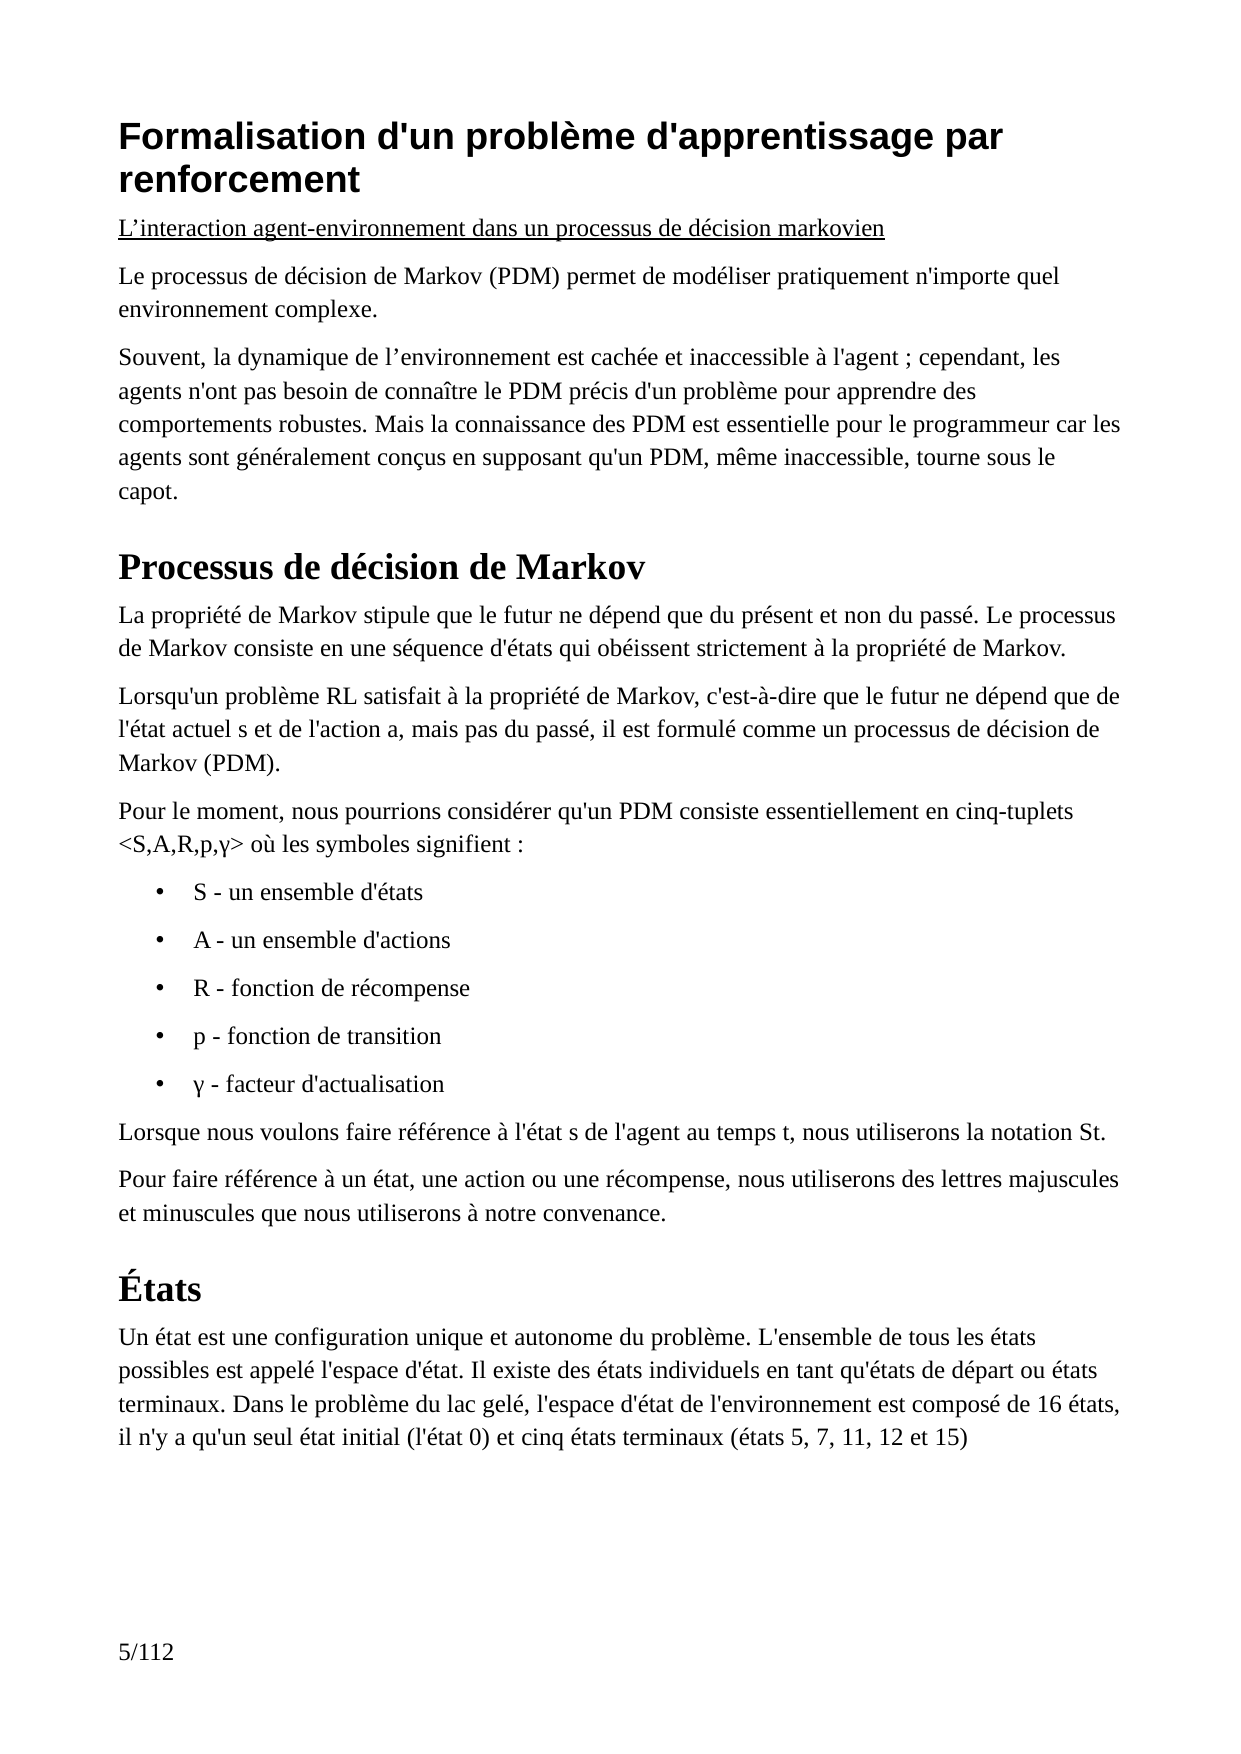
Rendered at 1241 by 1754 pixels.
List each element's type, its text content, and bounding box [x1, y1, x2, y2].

text Lorsque nous voulons faire référence à l'état s de l'agent au temps t, nous utiliserons la notation St. [118, 1116, 1122, 1146]
subtitle Formalisation d'un problème d'apprentissage par renforcement [118, 113, 1122, 201]
text Lorsqu'un problème RL satisfait à la propriété de Markov, c'est-à-dire que le futur ne dépend que de l'état actuel s et de l'action a, mais pas du passé, il est formulé comme un processus de décision de Markov (PDM). [118, 681, 1122, 777]
text Pour le moment, nous pourrions considérer qu'un PDM consiste essentiellement en cinq-tuplets <S,A,R,p,γ> où les symboles signifient : [118, 796, 1122, 858]
subtitle Processus de décision de Markov [118, 544, 1122, 587]
subtitle États [118, 1266, 1122, 1309]
text Pour faire référence à un état, une action ou une récompense, nous utiliserons des lettres majuscules et minuscules que nous utiliserons à notre convenance. [118, 1164, 1122, 1227]
list γ - facteur d'actualisation [156, 1068, 1122, 1098]
text Le processus de décision de Markov (PDM) permet de modéliser pratiquement n'importe quel environnement complexe. [118, 261, 1122, 323]
list S - un ensemble d'états [156, 877, 1122, 906]
text L’interaction agent-environnement dans un processus de décision markovien [118, 213, 1122, 242]
list A - un ensemble d'actions [156, 925, 1122, 954]
text Souvent, la dynamique de l’environnement est cachée et inaccessible à l'agent ; cependant, les agents n'ont pas besoin de connaître le PDM précis d'un problème pour apprendre des comportements robustes. Mais la connaissance des PDM est essentielle pour le programmeur car les agents sont généralement conçus en supposant qu'un PDM, même inaccessible, tourne sous le capot. [118, 342, 1122, 505]
text La propriété de Markov stipule que le futur ne dépend que du présent et non du passé. Le processus de Markov consiste en une séquence d'états qui obéissent strictement à la propriété de Markov. [118, 600, 1122, 662]
list R - fonction de récompense [156, 973, 1122, 1002]
list p - fonction de transition [156, 1021, 1122, 1050]
text Un état est une configuration unique et autonome du problème. L'ensemble de tous les états possibles est appelé l'espace d'état. Il existe des états individuels en tant qu'états de départ ou états terminaux. Dans le problème du lac gelé, l'espace d'état de l'environnement est composé de 16 états, il n'y a qu'un seul état initial (l'état 0) et cinq états terminaux (états 5, 7, 11, 12 et 15) [118, 1322, 1122, 1451]
